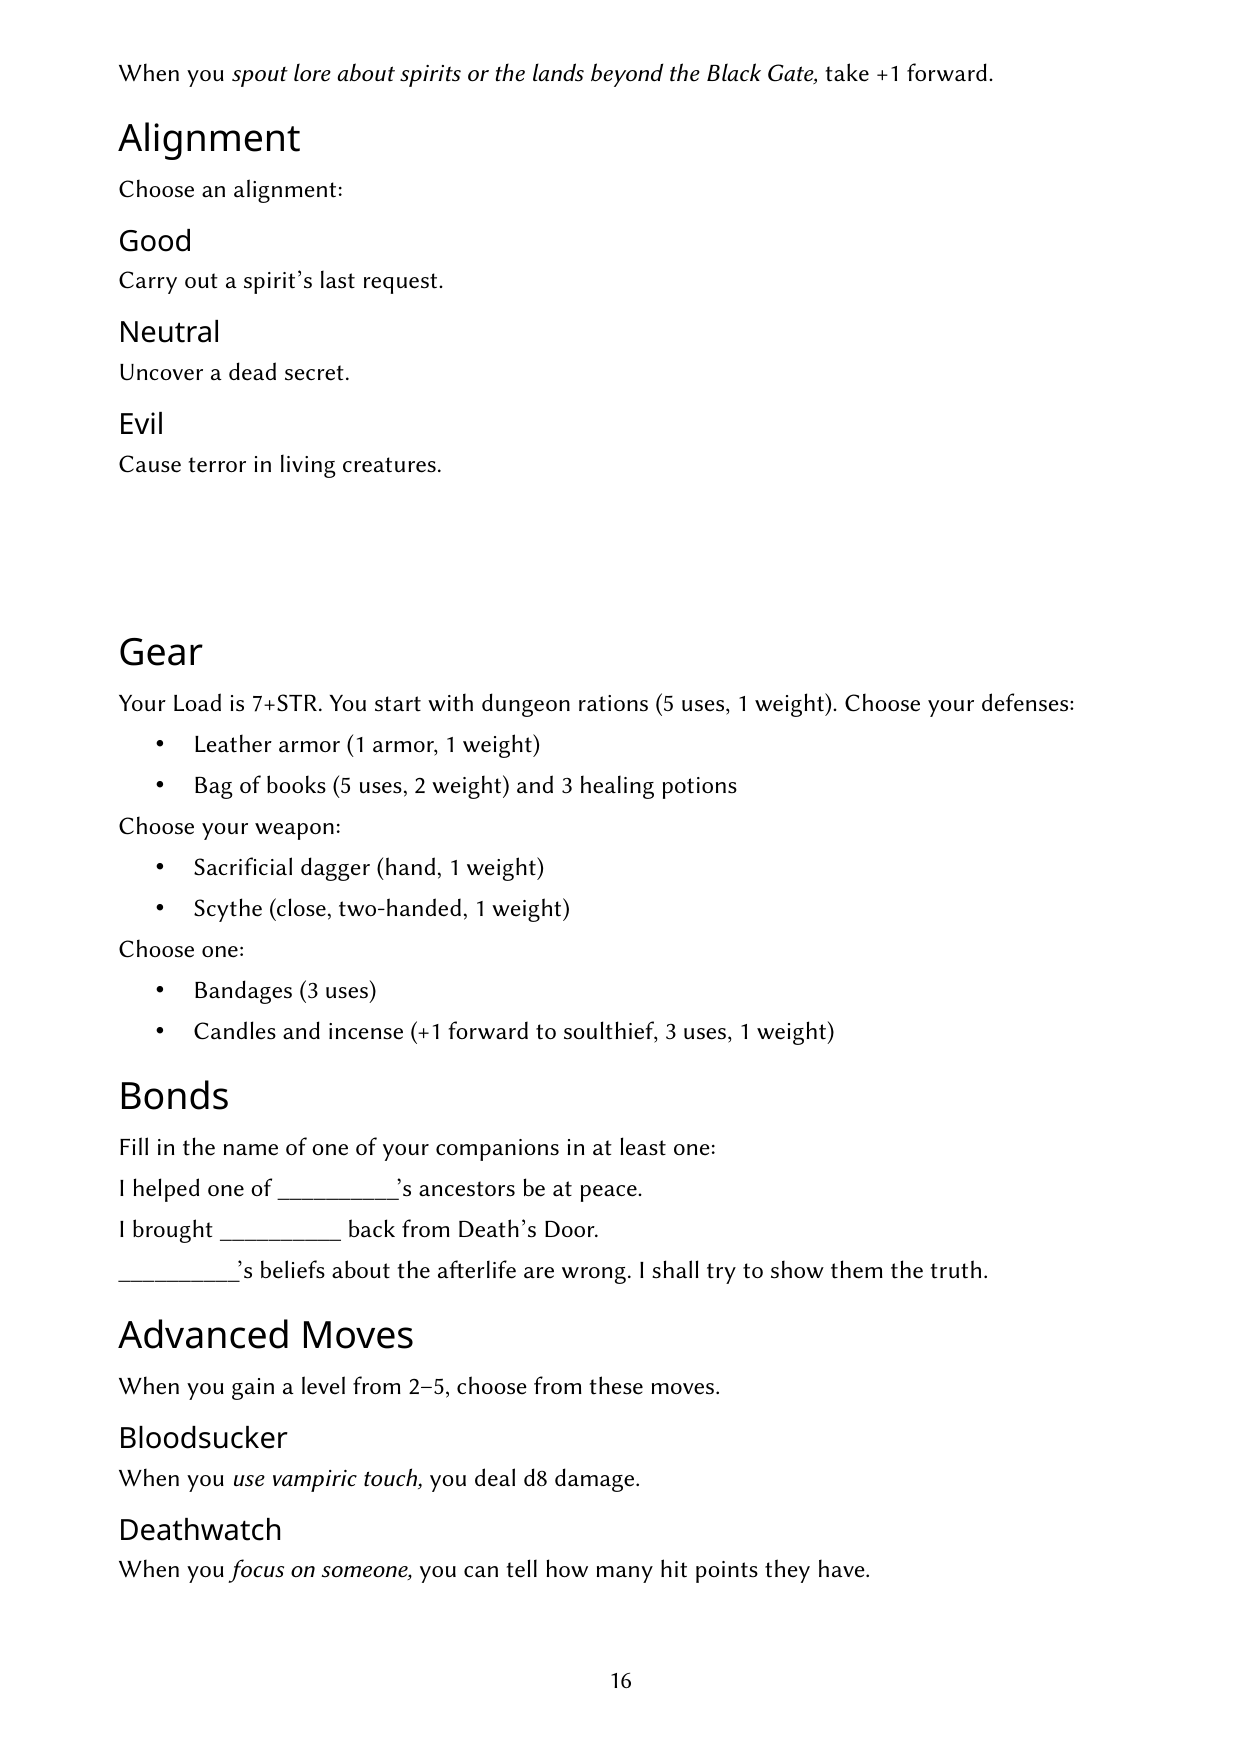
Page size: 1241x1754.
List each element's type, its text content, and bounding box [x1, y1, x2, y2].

text I helped one of __________’s ancestors be at peace. [118, 1174, 1122, 1203]
list Bandages (3 uses) [156, 976, 1122, 1005]
subtitle Gear [118, 626, 1122, 677]
text When you spout lore about spirits or the lands beyond the Black Gate, take +1 forward. [118, 59, 1122, 88]
list Leather armor (1 armor, 1 weight) [156, 730, 1122, 759]
subtitle Neutral [118, 312, 1122, 351]
text Cause terror in living creatures. [118, 450, 1122, 479]
text Choose an alignment: [118, 175, 1122, 203]
text Fill in the name of one of your companions in at least one: [118, 1133, 1122, 1162]
subtitle Bloodsucker [118, 1417, 1122, 1457]
text __________’s beliefs about the afterlife are wrong. I shall try to show them the truth. [118, 1256, 1122, 1285]
text Choose your weapon: [118, 812, 1122, 841]
text Carry out a spirit’s last request. [118, 267, 1122, 295]
list Bag of books (5 uses, 2 weight) and 3 healing potions [156, 771, 1122, 800]
text Choose one: [118, 935, 1122, 964]
text When you gain a level from 2–5, choose from these moves. [118, 1372, 1122, 1400]
text When you focus on someone, you can tell how many hit points they have. [118, 1556, 1122, 1584]
text Uncover a dead secret. [118, 358, 1122, 387]
subtitle Evil [118, 403, 1122, 443]
list Scythe (close, two-handed, 1 weight) [156, 894, 1122, 923]
text I brought __________ back from Death’s Door. [118, 1215, 1122, 1244]
subtitle Advanced Moves [118, 1308, 1122, 1359]
text Your Load is 7+STR. You start with dungeon rations (5 uses, 1 weight). Choose your defenses: [118, 689, 1122, 718]
subtitle Alignment [118, 111, 1122, 162]
subtitle Good [118, 220, 1122, 259]
list Candles and incense (+1 forward to soulthief, 3 uses, 1 weight) [156, 1017, 1122, 1046]
subtitle Deathwatch [118, 1509, 1122, 1548]
subtitle Bonds [118, 1069, 1122, 1121]
list Sacrificial dagger (hand, 1 weight) [156, 853, 1122, 882]
text When you use vampiric touch, you deal d8 damage. [118, 1464, 1122, 1492]
